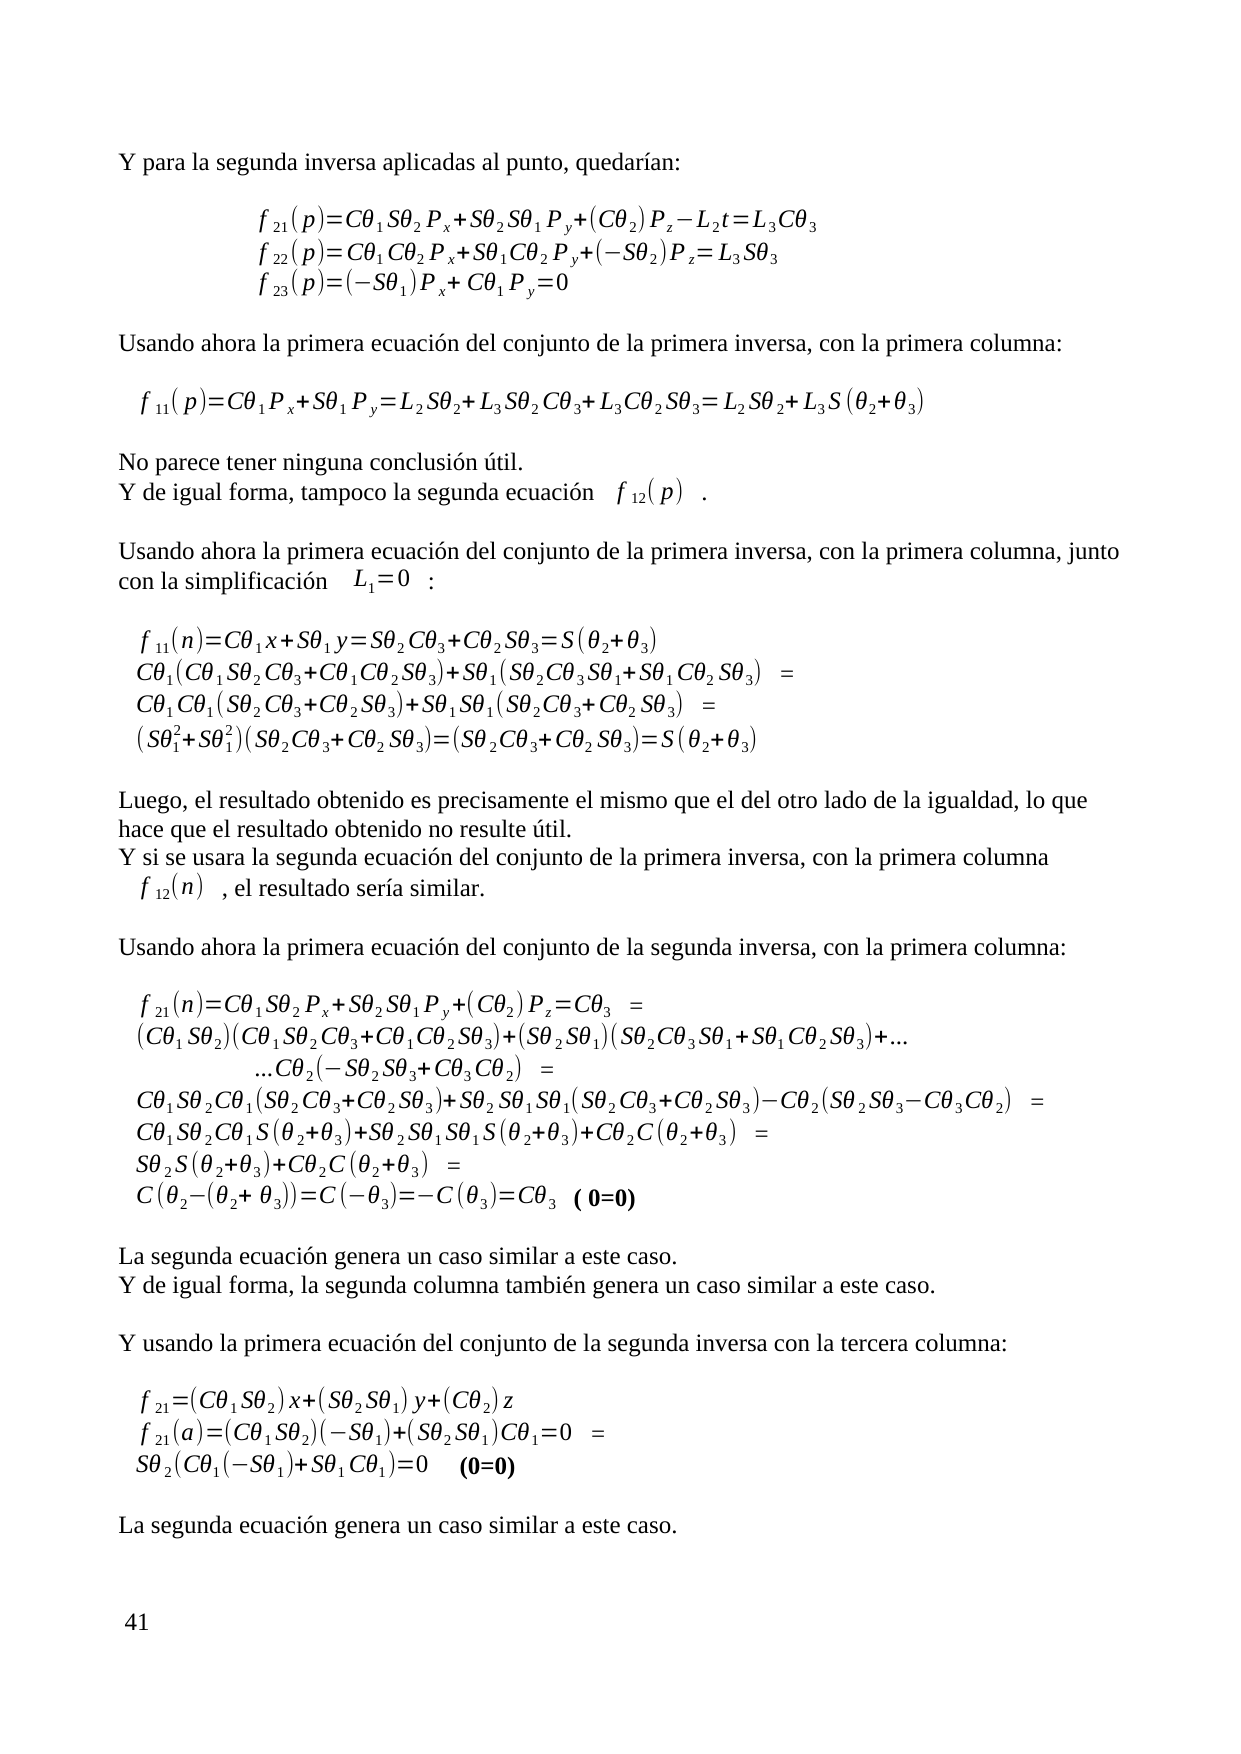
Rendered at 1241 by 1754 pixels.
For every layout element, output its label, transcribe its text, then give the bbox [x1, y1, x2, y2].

text La segunda ecuación genera un caso similar a este caso. [118, 1241, 1122, 1270]
text Usando ahora la primera ecuación del conjunto de la primera inversa, con la primera columna, junto con la simplificación : [118, 536, 1122, 596]
text = [118, 1085, 1122, 1117]
text Y si se usara la segunda ecuación del conjunto de la primera inversa, con la primera columna, el resultado sería similar. [118, 842, 1122, 903]
text = [118, 657, 1122, 689]
text = [118, 689, 1122, 721]
text (0=0) [118, 1449, 1122, 1481]
text Usando ahora la primera ecuación del conjunto de la segunda inversa, con la primera columna: [118, 932, 1122, 961]
text Y de igual forma, la segunda columna también genera un caso similar a este caso. [118, 1270, 1122, 1299]
text La segunda ecuación genera un caso similar a este caso. [118, 1510, 1122, 1539]
text No parece tener ninguna conclusión útil. [118, 447, 1122, 476]
text Y usando la primera ecuación del conjunto de la segunda inversa con la tercera columna: [118, 1328, 1122, 1356]
text = [118, 1117, 1122, 1149]
text = [236, 1053, 1122, 1085]
text ( 0=0) [118, 1181, 1122, 1213]
text = [118, 1149, 1122, 1181]
text = [118, 989, 1122, 1021]
text = [118, 1417, 1122, 1449]
text Usando ahora la primera ecuación del conjunto de la primera inversa, con la primera columna: [118, 328, 1122, 357]
text Y de igual forma, tampoco la segunda ecuación. [118, 476, 1122, 507]
text Luego, el resultado obtenido es precisamente el mismo que el del otro lado de la igualdad, lo que hace que el resultado obtenido no resulte útil. [118, 785, 1122, 842]
text Y para la segunda inversa aplicadas al punto, quedarían: [118, 147, 1122, 176]
